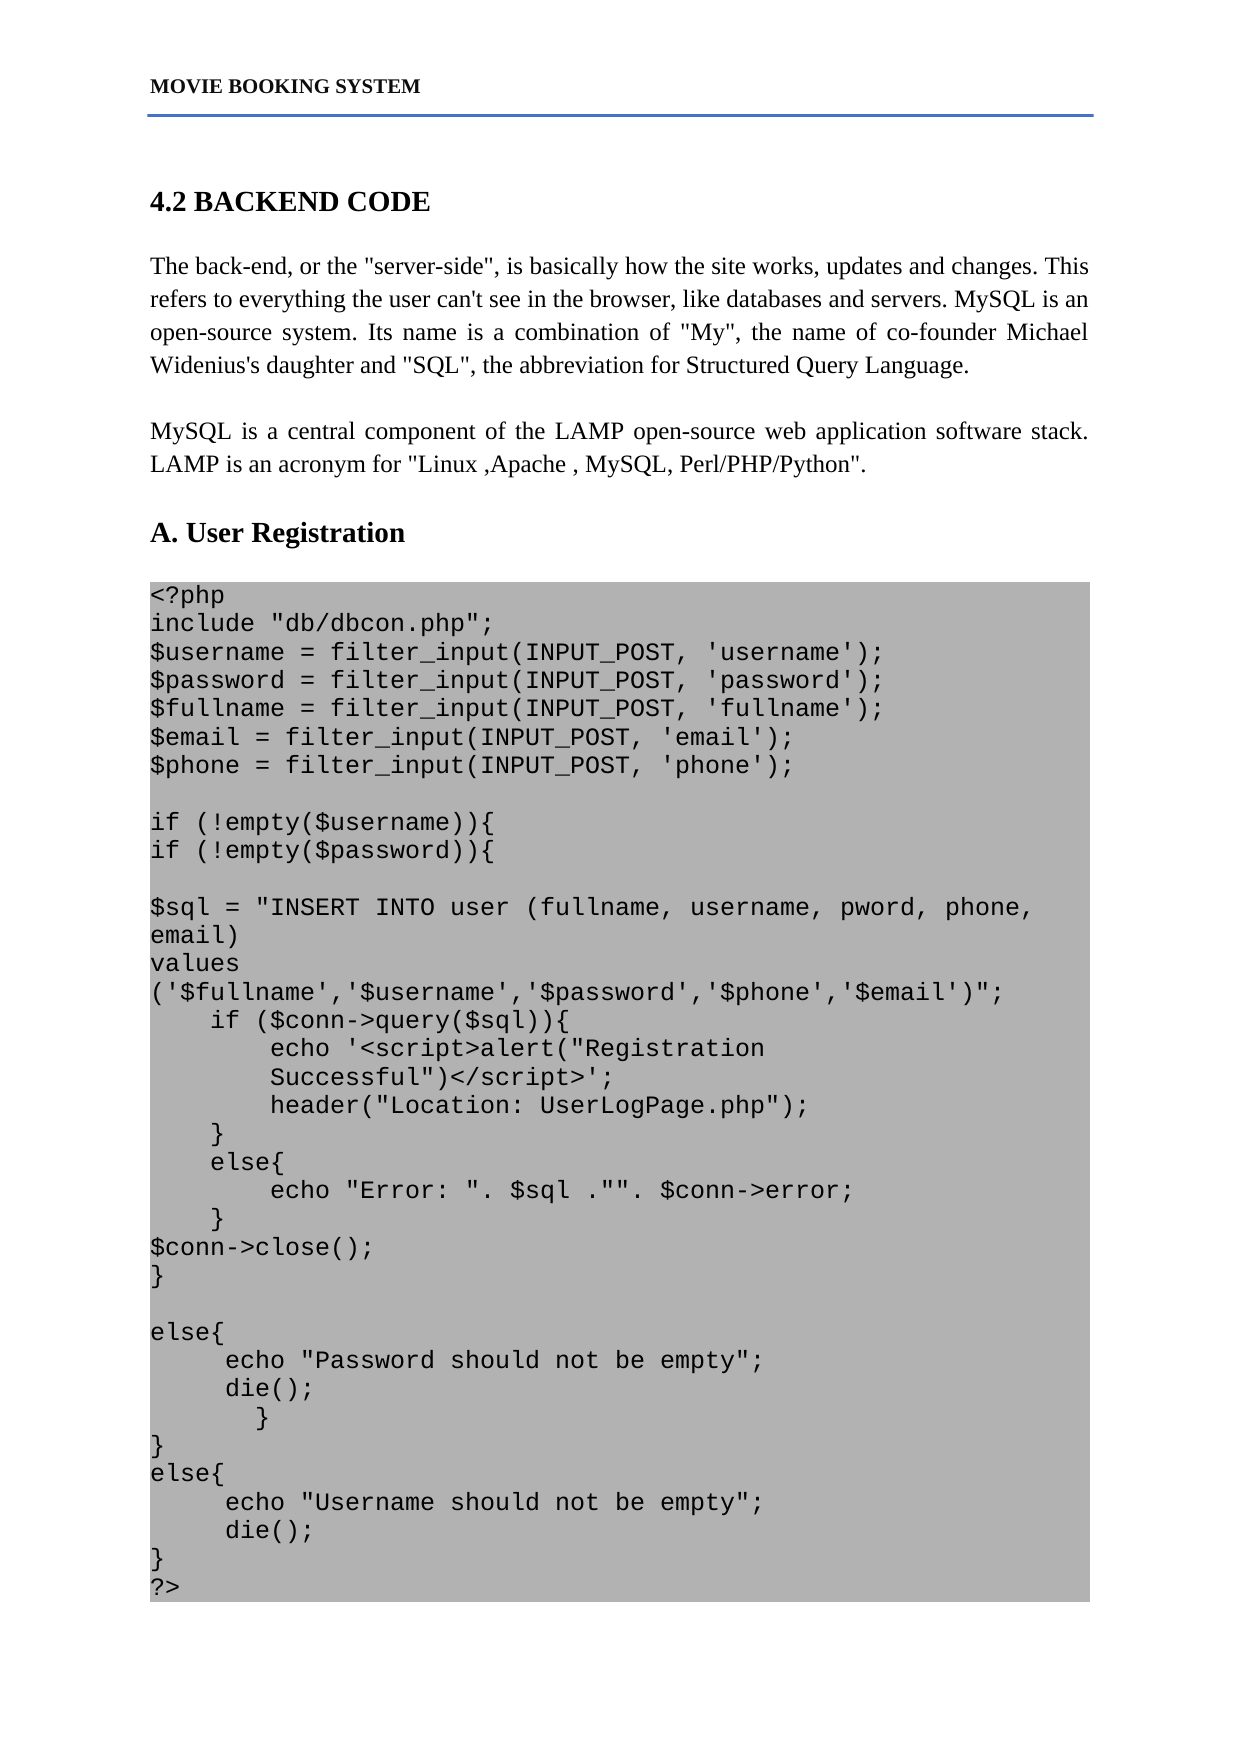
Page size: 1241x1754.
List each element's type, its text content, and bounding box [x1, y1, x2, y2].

text } [150, 1432, 1090, 1461]
text MySQL is a central component of the LAMP open-source web application software stack. LAMP is an acronym for "Linux ,Apache , MySQL, Perl/PHP/Python". [150, 416, 1090, 478]
text 4.2 BACKEND CODE [150, 184, 1090, 217]
text } [150, 1404, 1090, 1432]
text } [150, 1546, 1090, 1574]
text if ($conn->query($sql)){ [150, 1007, 1090, 1036]
text header("Location: UserLogPage.php"); [150, 1092, 1090, 1121]
text else{ [150, 1149, 1090, 1177]
text echo '<script>alert("Registration Successful")</script>'; [150, 1036, 1090, 1092]
text $conn->close(); [150, 1234, 1090, 1262]
text echo "Error: ". $sql ."". $conn->error; [150, 1177, 1090, 1206]
text } [150, 1262, 1090, 1291]
text ?> [150, 1574, 1090, 1602]
text die(); [150, 1517, 1090, 1546]
text $email = filter_input(INPUT_POST, 'email'); [150, 724, 1090, 752]
text $sql = "INSERT INTO user (fullname, username, pword, phone, email) [150, 894, 1090, 951]
text The back-end, or the "server-side", is basically how the site works, updates and changes. This refers to everything the user can't see in the browser, like databases and servers. MySQL is an open-source system. Its name is a combination of "My", the name of co-founder Michael Widenius's daughter and "SQL", the abbreviation for Structured Query Language. [150, 251, 1090, 378]
text echo "Password should not be empty"; [150, 1347, 1090, 1376]
text values ('$fullname','$username','$password','$phone','$email')"; [150, 951, 1090, 1007]
text } [150, 1121, 1090, 1149]
text A. User Registration [150, 515, 1090, 549]
text } [150, 1206, 1090, 1234]
text $fullname = filter_input(INPUT_POST, 'fullname'); [150, 696, 1090, 724]
text echo "Username should not be empty"; [150, 1489, 1090, 1517]
text die(); [150, 1376, 1090, 1404]
text $phone = filter_input(INPUT_POST, 'phone'); [150, 752, 1090, 781]
text include "db/dbcon.php"; [150, 611, 1090, 639]
text else{ [150, 1461, 1090, 1489]
text if (!empty($password)){ [150, 837, 1090, 866]
text <?php [150, 582, 1090, 611]
text if (!empty($username)){ [150, 809, 1090, 837]
text $password = filter_input(INPUT_POST, 'password'); [150, 667, 1090, 696]
text $username = filter_input(INPUT_POST, 'username'); [150, 639, 1090, 667]
text else{ [150, 1319, 1090, 1347]
